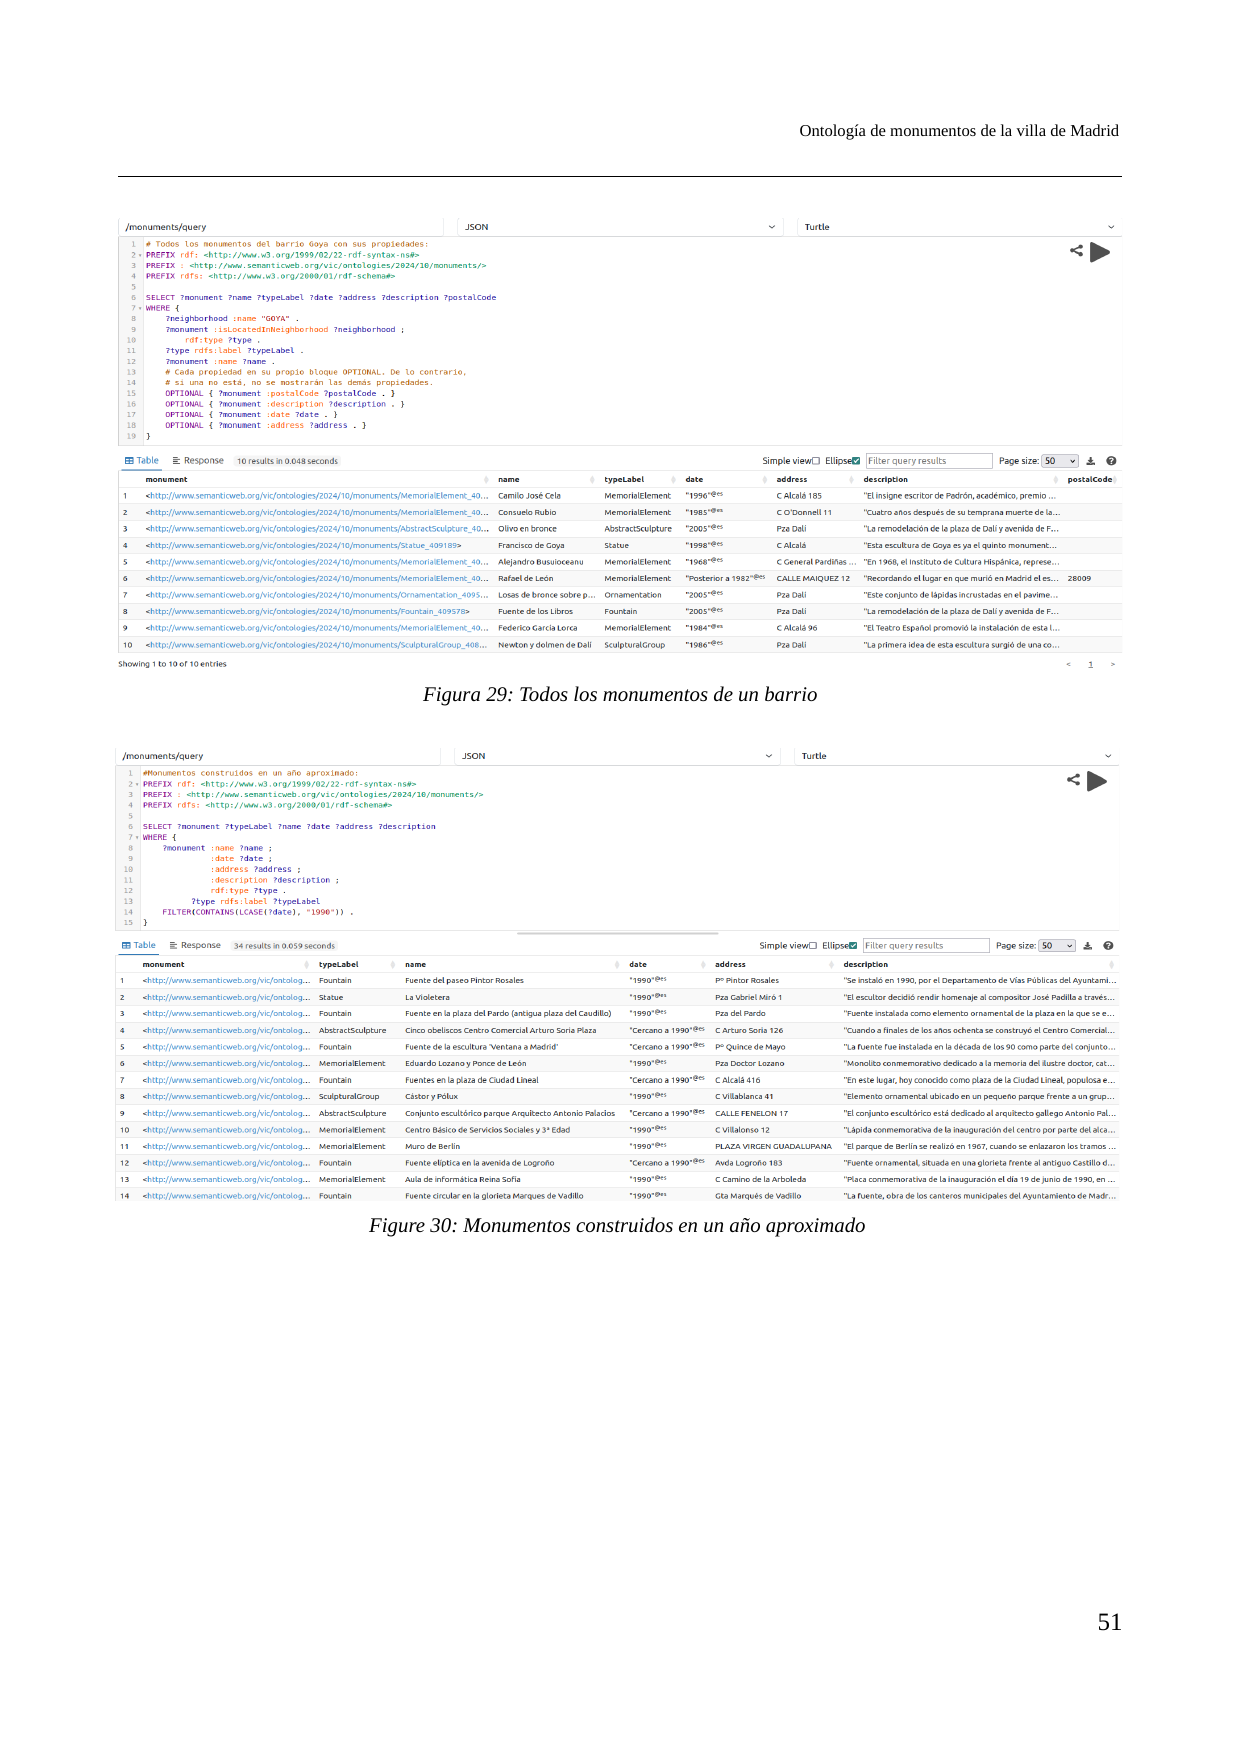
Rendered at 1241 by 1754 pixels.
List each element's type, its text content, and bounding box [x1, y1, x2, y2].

text Figura 29: Todos los monumentos de un barrio [118, 670, 1122, 706]
picture [118, 218, 1123, 670]
picture [115, 748, 1120, 1201]
text Figure 30: Monumentos construidos en un año aproximado [115, 1201, 1119, 1237]
